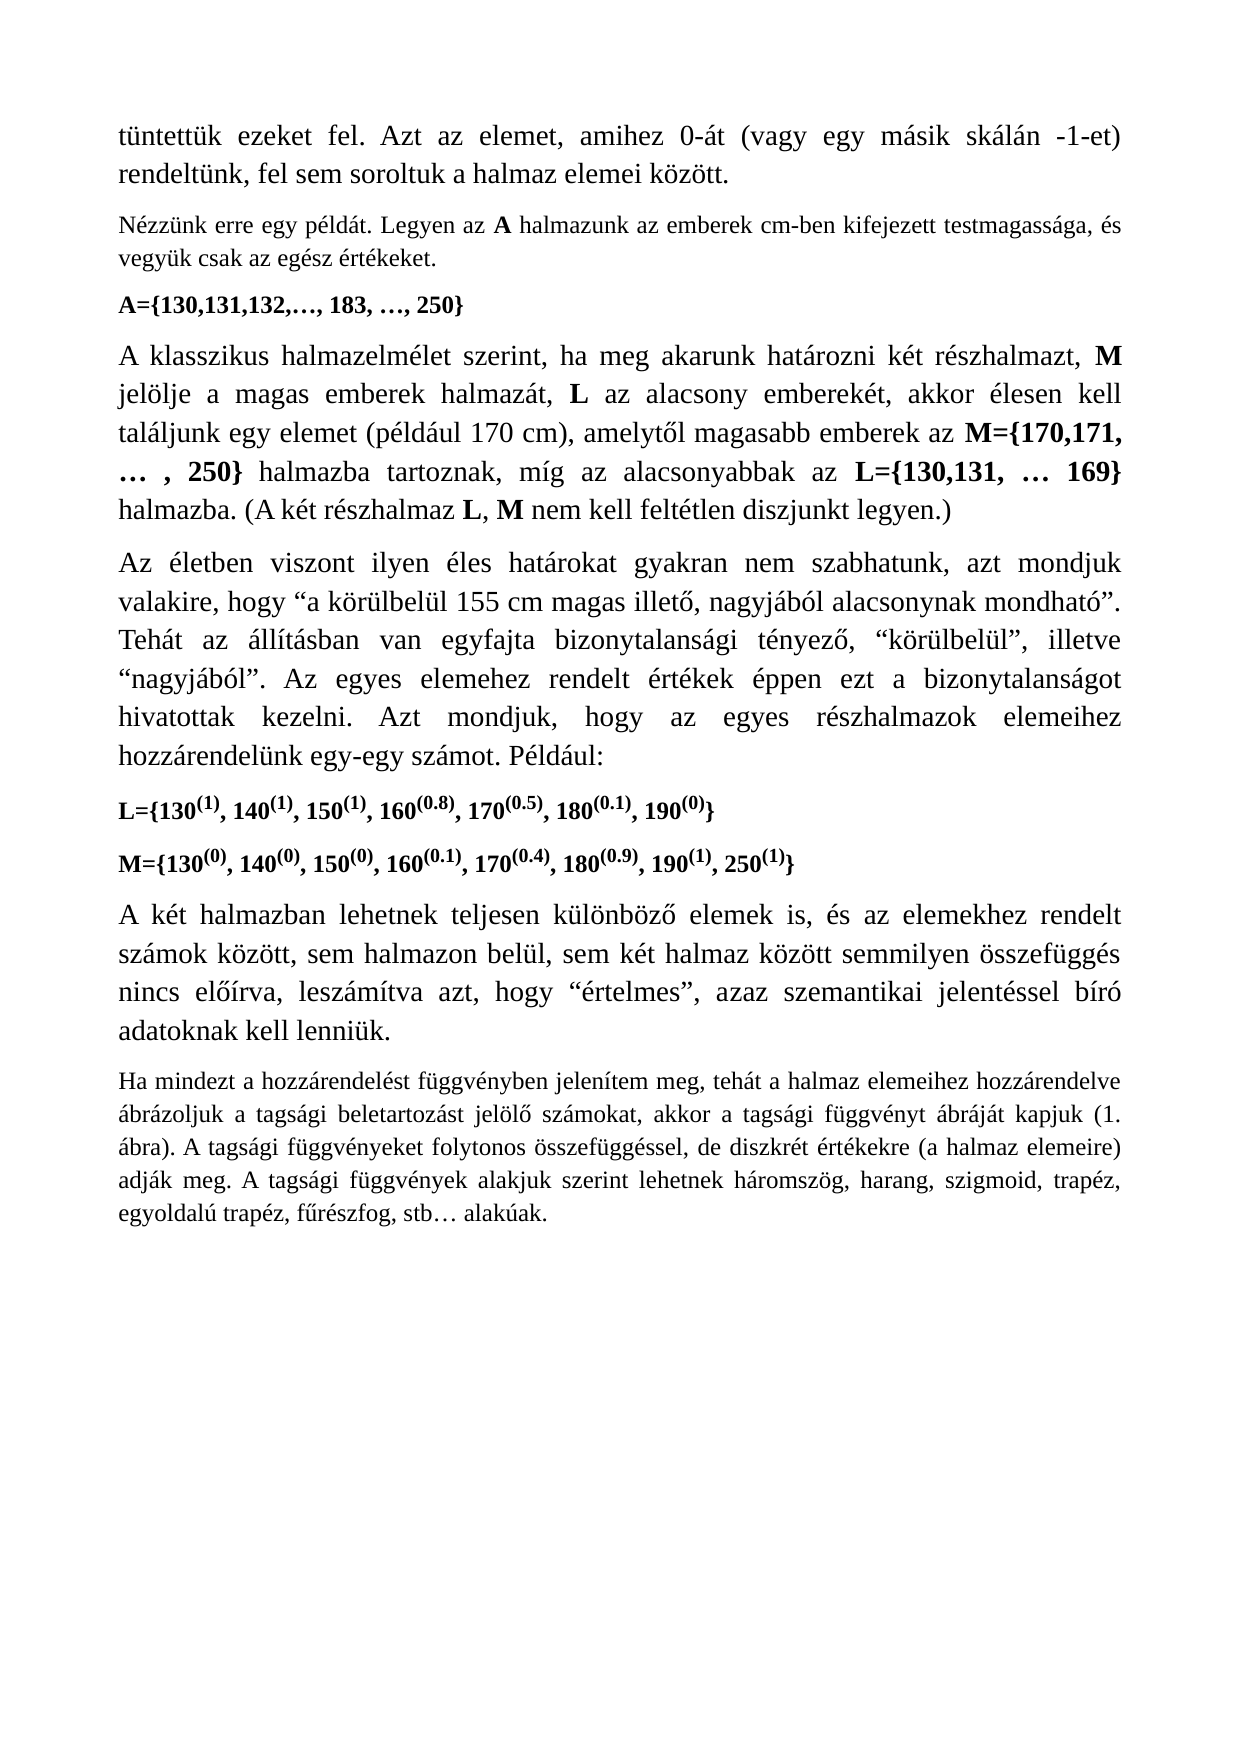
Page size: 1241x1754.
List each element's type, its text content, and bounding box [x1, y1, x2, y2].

text A két halmazban lehetnek teljesen különböző elemek is, és az elemekhez rendelt számok között, sem halmazon belül, sem két halmaz között semmilyen összefüggés nincs előírva, leszámítva azt, hogy “értelmes”, azaz szemantikai jelentéssel bíró adatoknak kell lenniük. [118, 897, 1122, 1047]
text M={130(0), 140(0), 150(0), 160(0.1), 170(0.4), 180(0.9), 190(1), 250(1)} [118, 844, 1122, 878]
text A klasszikus halmazelmélet szerint, ha meg akarunk határozni két részhalmazt, M jelölje a magas emberek halmazát, L az alacsony emberekét, akkor élesen kell találjunk egy elemet (például 170 cm), amelytől magasabb emberek az M={170,171, … , 250} halmazba tartoznak, míg az alacsonyabbak az L={130,131, … 169} halmazba. (A két részhalmaz L, M nem kell feltétlen diszjunkt legyen.) [118, 338, 1122, 526]
text Nézzünk erre egy példát. Legyen az A halmazunk az emberek cm-ben kifejezett testmagassága, és vegyük csak az egész értékeket. [118, 210, 1122, 272]
text Ha mindezt a hozzárendelést függvényben jelenítem meg, tehát a halmaz elemeihez hozzárendelve ábrázoljuk a tagsági beletartozást jelölő számokat, akkor a tagsági függvényt ábráját kapjuk (1. ábra). A tagsági függvényeket folytonos összefüggéssel, de diszkrét értékekre (a halmaz elemeire) adják meg. A tagsági függvények alakjuk szerint lehetnek háromszög, harang, szigmoid, trapéz, egyoldalú trapéz, fűrészfog, stb… alakúak. [118, 1066, 1122, 1227]
text L={130(1), 140(1), 150(1), 160(0.8), 170(0.5), 180(0.1), 190(0)} [118, 791, 1122, 825]
text A={130,131,132,…, 183, …, 250} [118, 290, 1122, 319]
text tüntettük ezeket fel. Azt az elemet, amihez 0-át (vagy egy másik skálán -1-et) rendeltünk, fel sem soroltuk a halmaz elemei között. [118, 118, 1122, 190]
text Az életben viszont ilyen éles határokat gyakran nem szabhatunk, azt mondjuk valakire, hogy “a körülbelül 155 cm magas illető, nagyjából alacsonynak mondható”. Tehát az állításban van egyfajta bizonytalansági tényező, “körülbelül”, illetve “nagyjából”. Az egyes elemehez rendelt értékek éppen ezt a bizonytalanságot hivatottak kezelni. Azt mondjuk, hogy az egyes részhalmazok elemeihez hozzárendelünk egy-egy számot. Például: [118, 545, 1122, 772]
